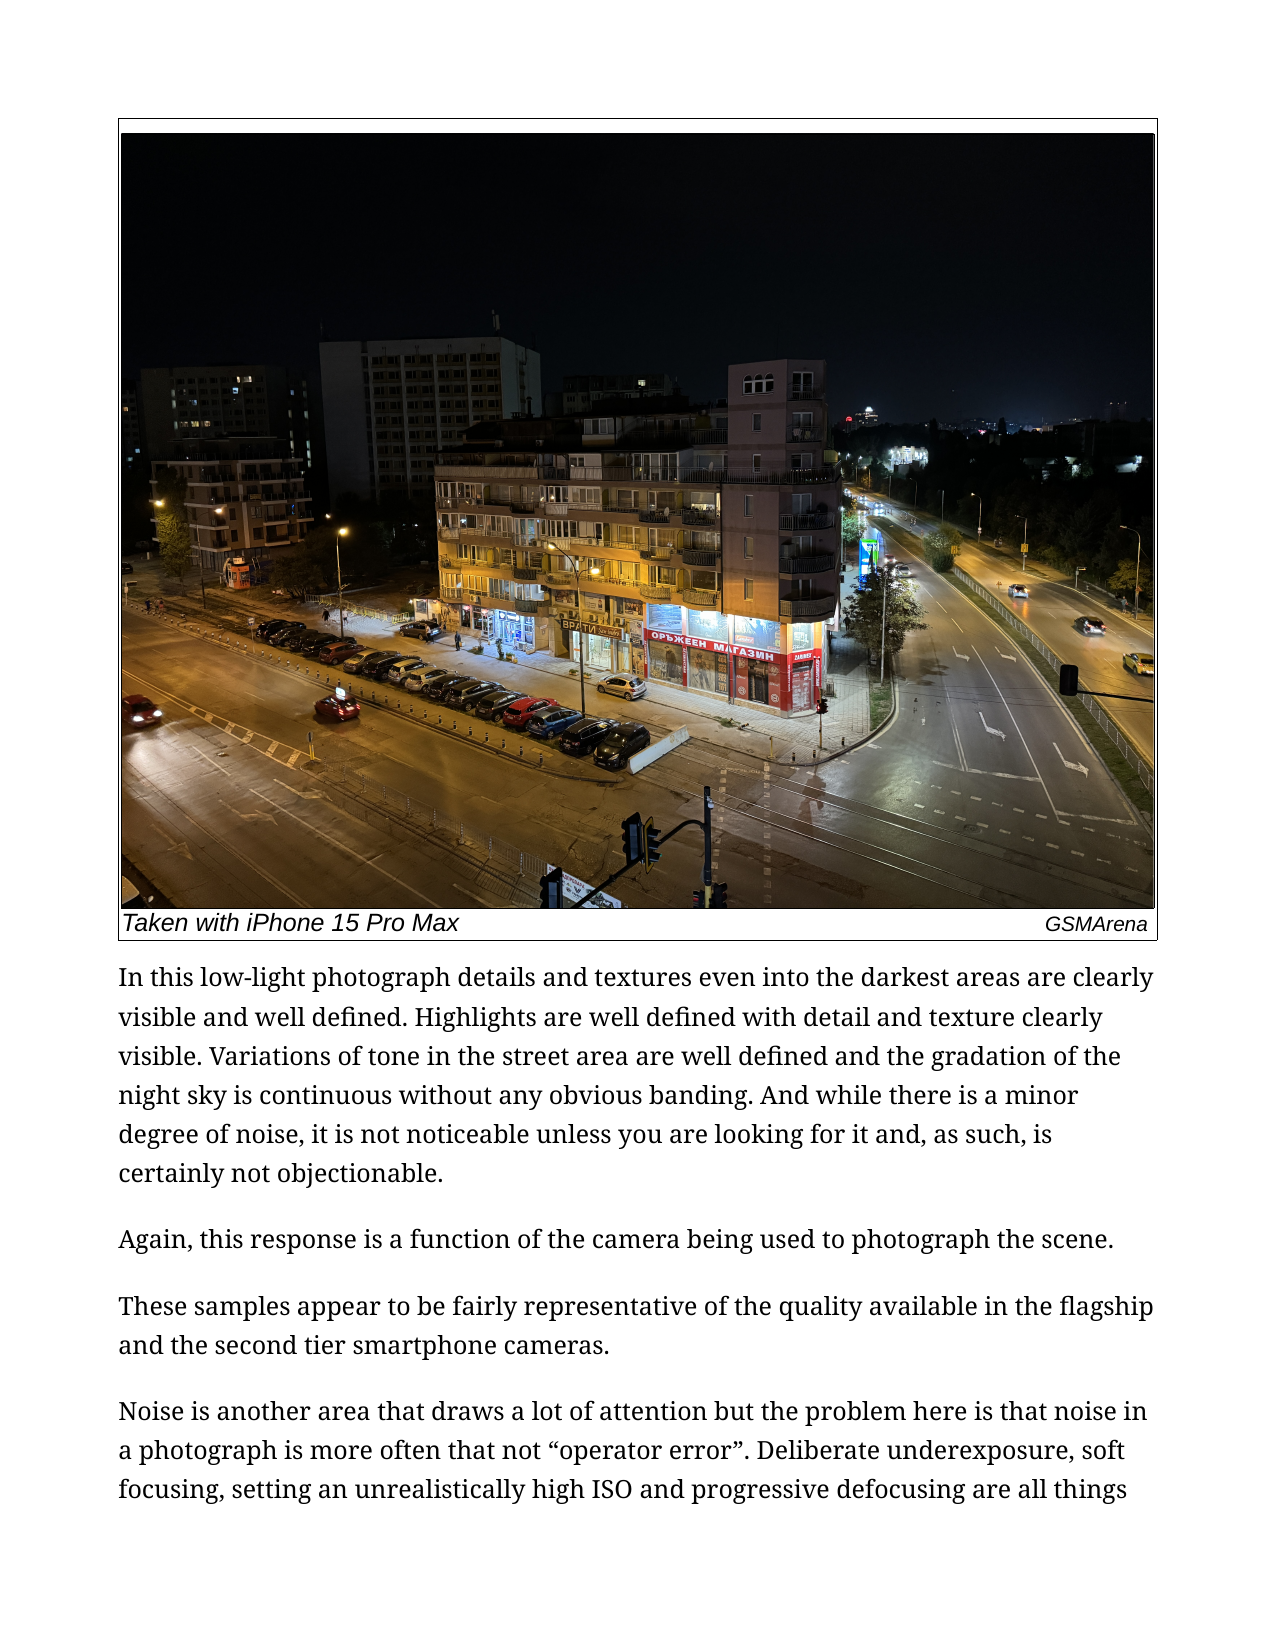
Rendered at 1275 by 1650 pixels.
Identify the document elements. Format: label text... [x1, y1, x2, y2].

text Noise is another area that draws a lot of attention but the problem here is that noise in a photograph is more often that not “operator error”. Deliberate underexposure, soft focusing, setting an unrealistically high ISO and progressive defocusing are all things [118, 1393, 1157, 1506]
text Again, this response is a function of the camera being used to photograph the scene. [118, 1222, 1157, 1256]
text These samples appear to be fairly representative of the quality available in the flagship and the second tier smartphone cameras. [118, 1288, 1157, 1361]
picture [122, 135, 1154, 908]
text In this low-light photograph details and textures even into the darkest areas are clearly visible and well defined. Highlights are well defined with detail and texture clearly visible. Variations of tone in the street area are well defined and the gradation of the night sky is continuous without any obvious banding. And while there is a minor degree of noise, it is not noticeable unless you are looking for it and, as such, is certainly not objectionable. [118, 941, 1157, 1190]
text [119, 119, 1157, 940]
text Taken with iPhone 15 Pro Max GSMArena [121, 909, 1154, 937]
